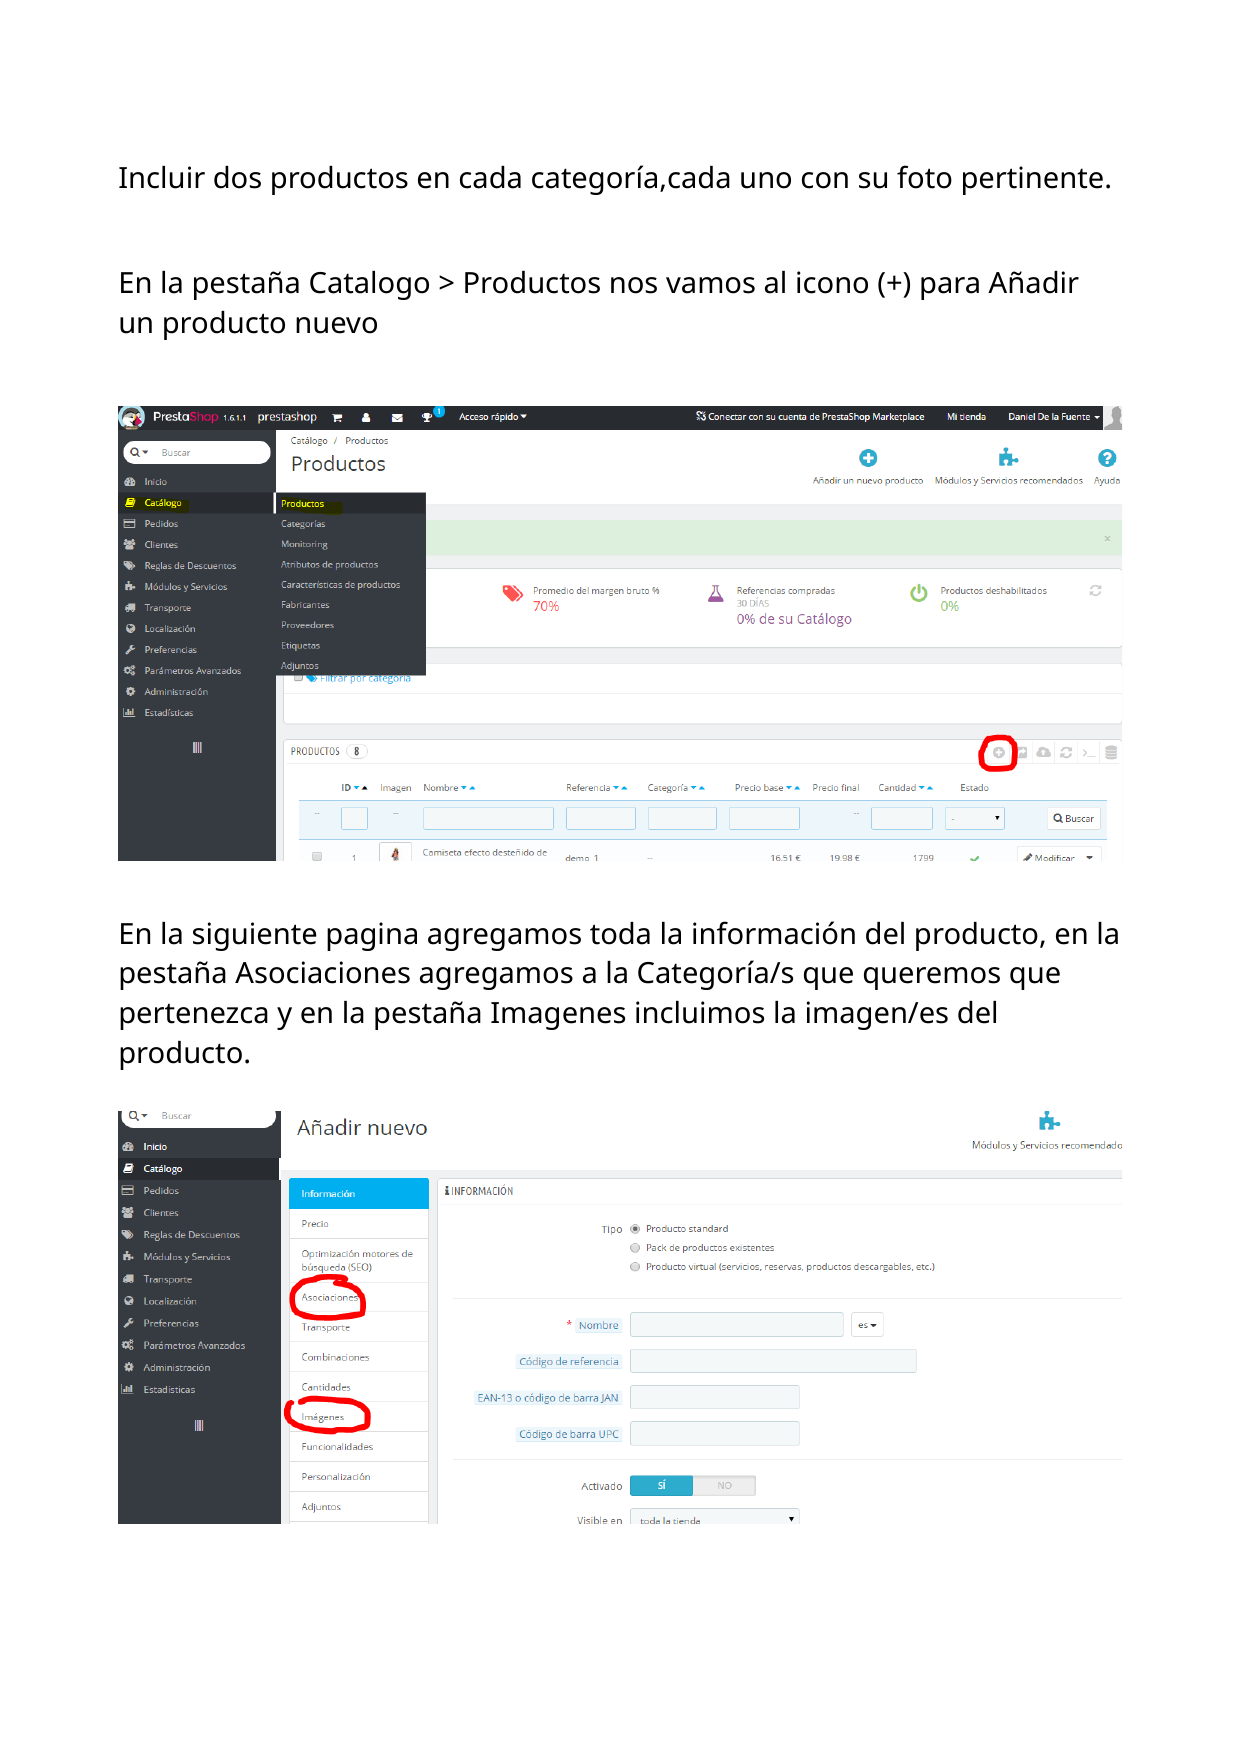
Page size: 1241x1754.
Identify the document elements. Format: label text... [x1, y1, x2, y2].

text En la siguiente pagina agregamos toda la información del producto, en la pestaña Asociaciones agregamos a la Categoría/s que queremos que pertenezca y en la pestaña Imagenes incluimos la imagen/es del producto. [118, 913, 1122, 1072]
text En la pestaña Catalogo > Productos nos vamos al icono (+) para Añadir un producto nuevo [118, 262, 1122, 342]
picture [118, 1111, 1123, 1524]
text Incluir dos productos en cada categoría,cada uno con su foto pertinente. [118, 158, 1122, 197]
picture [118, 406, 1123, 861]
